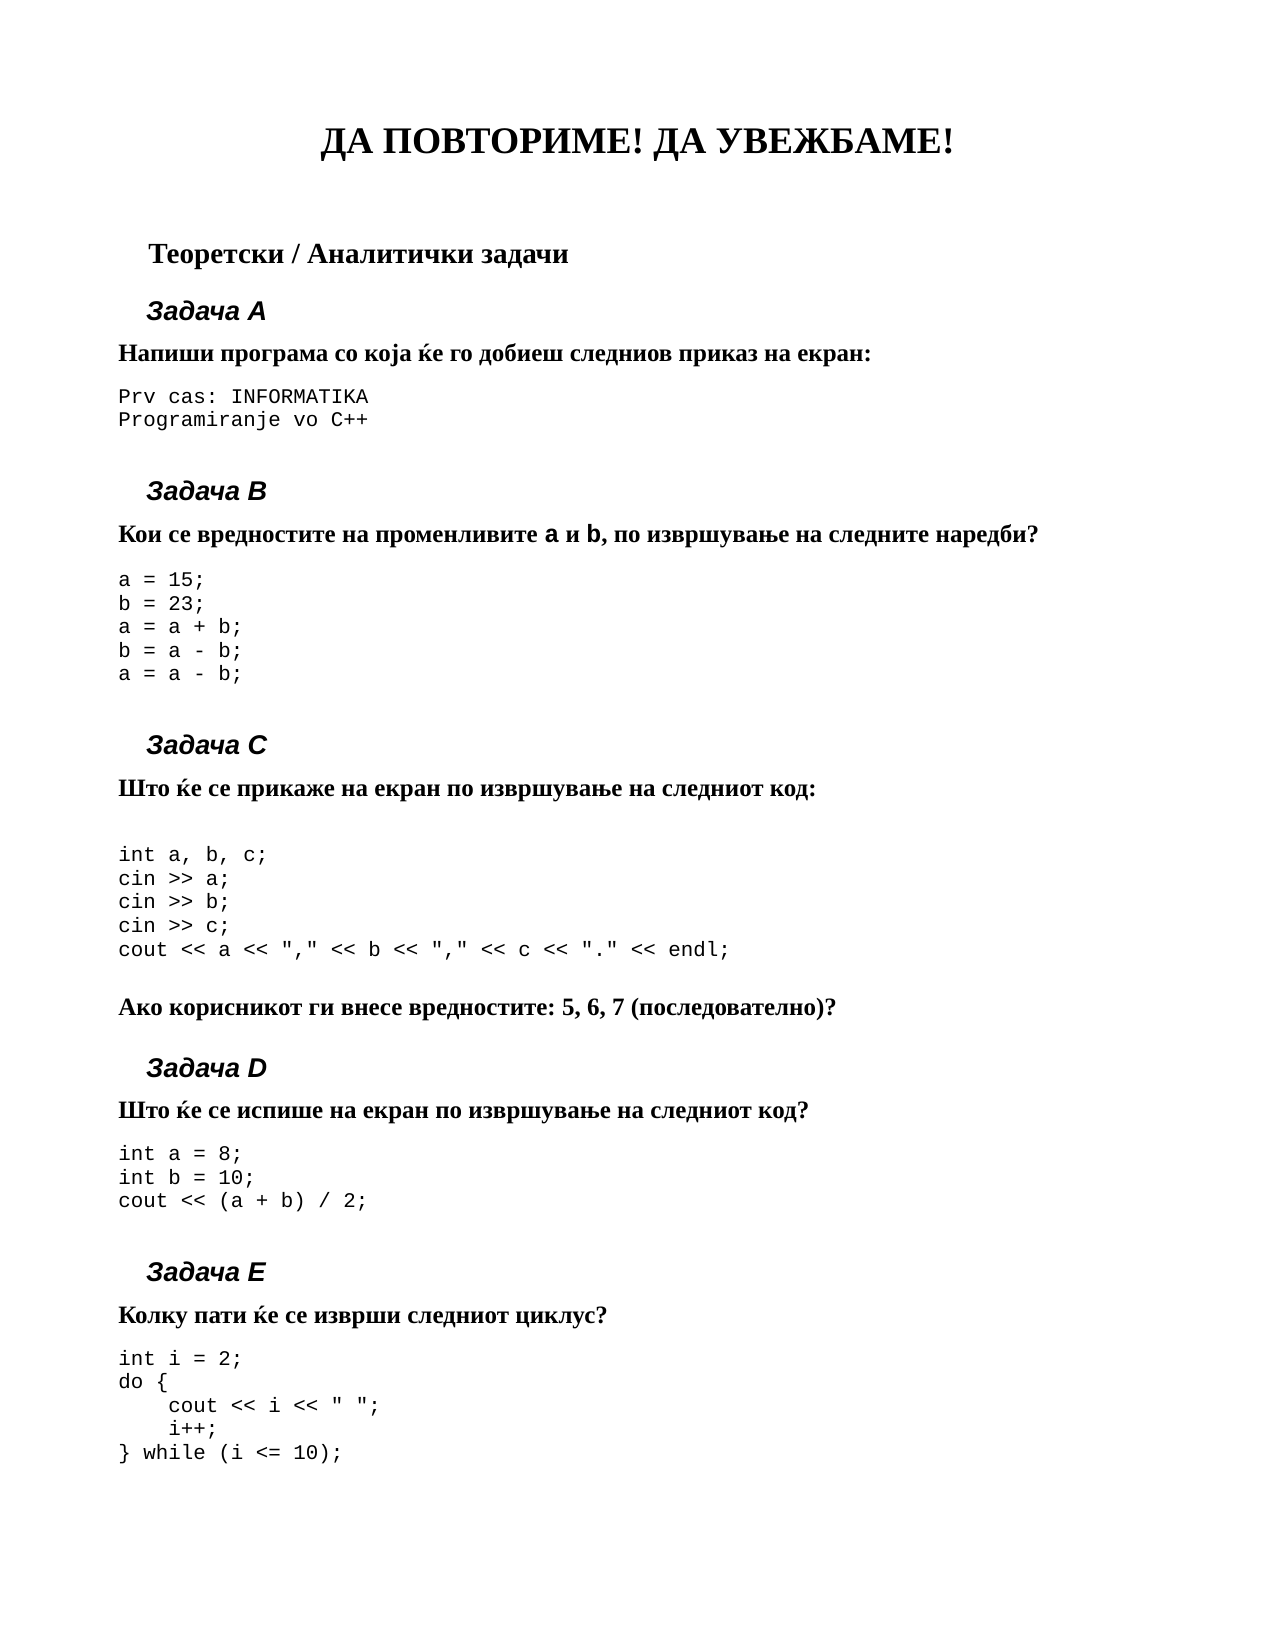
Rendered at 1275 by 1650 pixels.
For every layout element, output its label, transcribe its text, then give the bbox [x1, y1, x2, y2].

text Programiranje vo C++ [118, 409, 1157, 433]
text cin >> b; [118, 891, 1157, 915]
text a = 15; [118, 569, 1157, 592]
subtitle ✅ Задача D [118, 1052, 1157, 1083]
subtitle ✅ Задача A [118, 294, 1157, 326]
subtitle ДА ПОВТОРИМЕ! ДА УВЕЖБАМЕ! [118, 118, 1157, 161]
text Напиши програма со која ќе го добиеш следниов приказ на екран: [118, 338, 1157, 367]
subtitle 🧩 Теоретски / Аналитички задачи [118, 236, 1157, 269]
text Ако корисникот ги внесе вредностите: 5, 6, 7 (последователно)? [118, 992, 1157, 1021]
text Prv cas: INFORMATIKA [118, 386, 1157, 409]
text Кои се вредностите на променливите a и b, по извршување на следните наредби? [118, 519, 1157, 550]
text do { [118, 1371, 1157, 1395]
subtitle ✅ Задача E [118, 1256, 1157, 1287]
text int b = 10; [118, 1167, 1157, 1191]
subtitle ✅ Задача C [118, 729, 1157, 760]
text cin >> a; [118, 868, 1157, 891]
text a = a + b; [118, 616, 1157, 640]
text i++; [118, 1418, 1157, 1442]
text int a, b, c; [118, 844, 1157, 868]
text int i = 2; [118, 1347, 1157, 1371]
text } while (i <= 10); [118, 1442, 1157, 1466]
text a = a - b; [118, 663, 1157, 687]
text Колку пати ќе се изврши следниот циклус? [118, 1300, 1157, 1329]
subtitle ✅ Задача B [118, 475, 1157, 506]
text b = 23; [118, 592, 1157, 616]
text Што ќе се испише на екран по извршување на следниот код? [118, 1096, 1157, 1124]
text cin >> c; [118, 915, 1157, 939]
text cout << i << " "; [118, 1395, 1157, 1418]
text cout << a << "," << b << "," << c << "." << endl; [118, 939, 1157, 962]
text int a = 8; [118, 1143, 1157, 1167]
text cout << (a + b) / 2; [118, 1191, 1157, 1214]
text Што ќе се прикаже на екран по извршување на следниот код: [118, 773, 1157, 802]
text b = a - b; [118, 640, 1157, 663]
